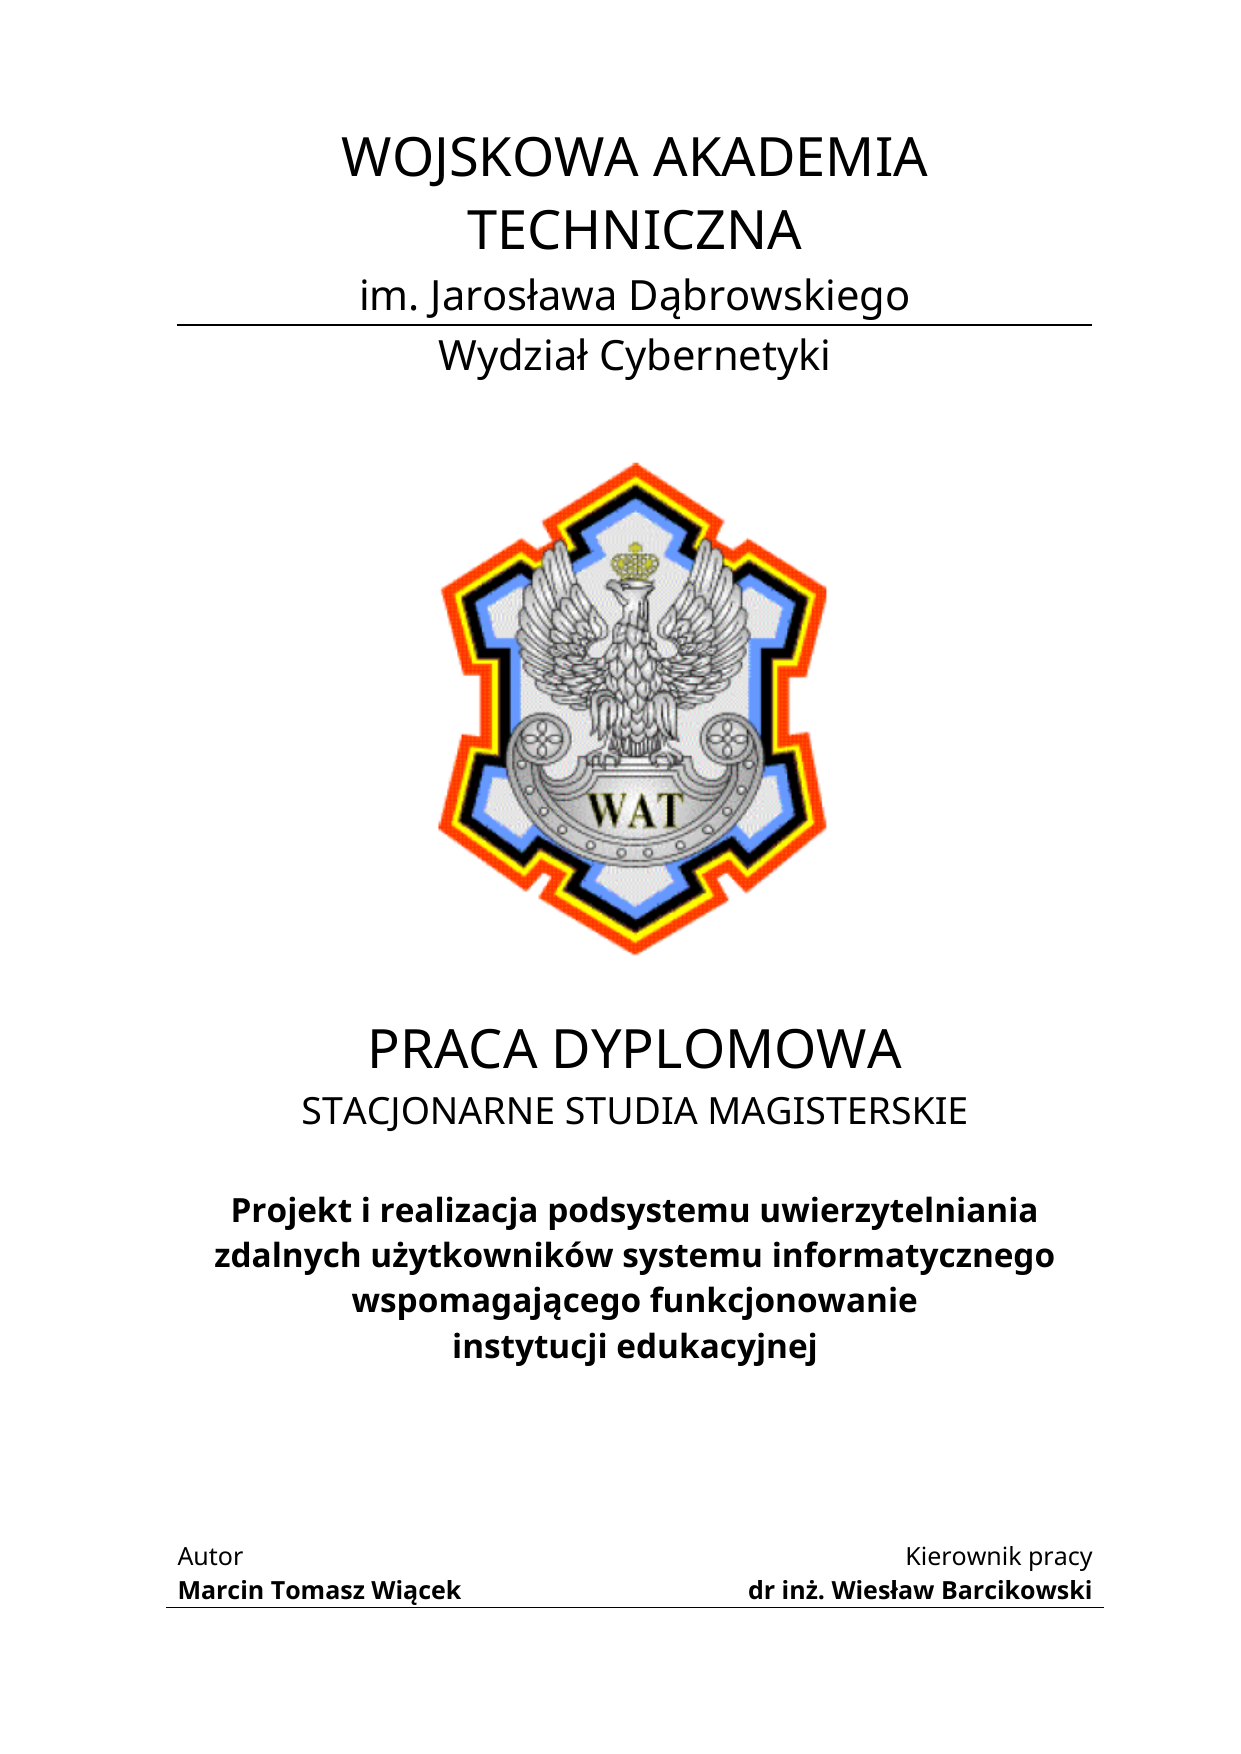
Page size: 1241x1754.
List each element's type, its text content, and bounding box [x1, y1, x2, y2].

text instytucji edukacyjnej [177, 1323, 1092, 1368]
text zdalnych użytkowników systemu informatycznego [177, 1232, 1092, 1277]
text wspomagającego funkcjonowanie [177, 1277, 1092, 1323]
text im. Jarosława Dąbrowskiego [177, 266, 1092, 324]
text WOJSKOWA AKADEMIA TECHNICZNA [177, 118, 1092, 266]
text Projekt i realizacja podsystemu uwierzytelniania [177, 1186, 1092, 1232]
text Wydział Cybernetyki [177, 326, 1092, 382]
table_header Kierownik pracy dr inż. Wiesław Barcikowski [634, 1470, 1104, 1607]
text PRACA DYPLOMOWA STACJONARNE STUDIA MAGISTERSKIE [177, 1011, 1092, 1135]
table_header Autor Marcin Tomasz Wiącek [166, 1470, 634, 1607]
